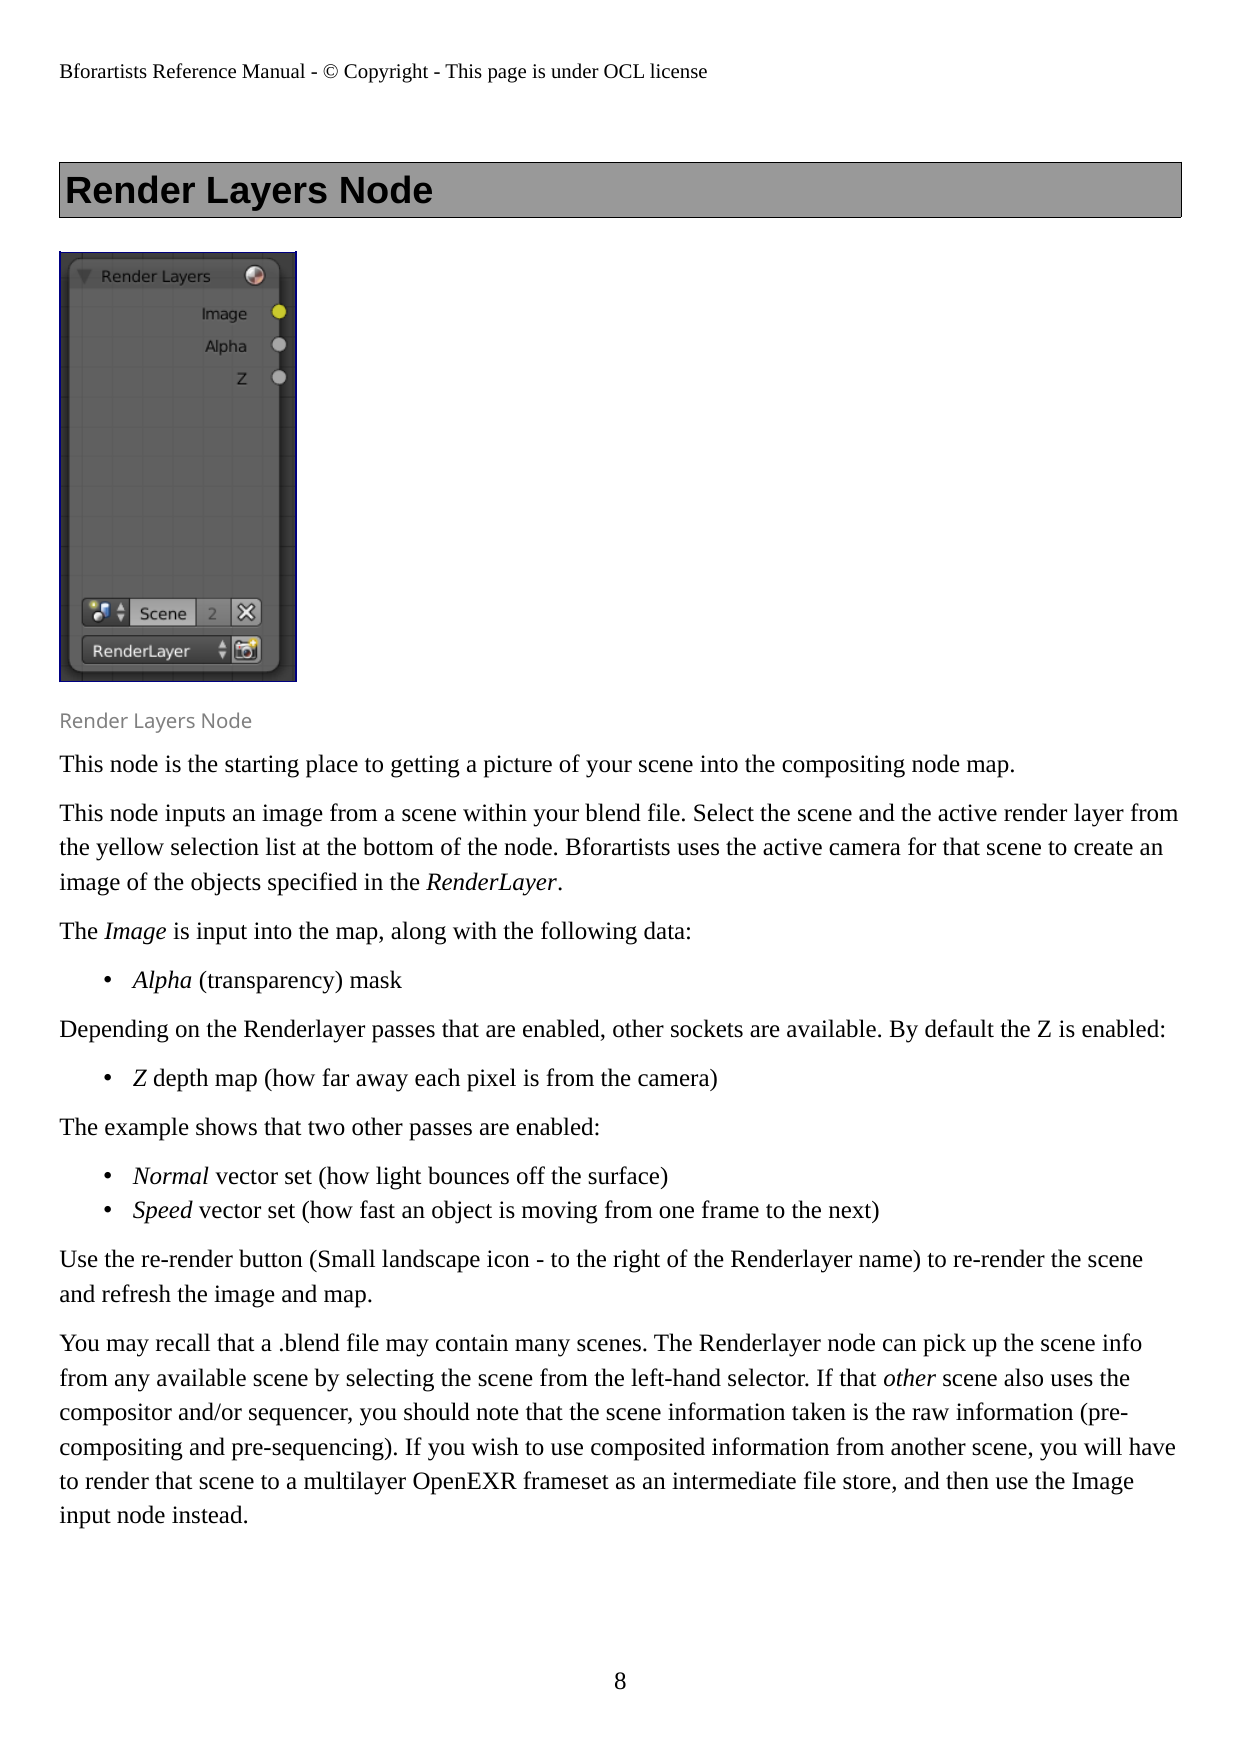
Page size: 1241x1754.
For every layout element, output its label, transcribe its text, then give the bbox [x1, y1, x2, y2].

text This node inputs an image from a scene within your blend file. Select the scene and the active render layer from the yellow selection list at the bottom of the node. Bforartists uses the active camera for that scene to create an image of the objects specified in the RenderLayer. [59, 798, 1181, 895]
text Use the re-render button (Small landscape icon - to the right of the Renderlayer name) to re-render the scene and refresh the image and map. [59, 1244, 1181, 1308]
text Depending on the Renderlayer passes that are enabled, other sockets are available. By default the Z is enabled: [59, 1014, 1181, 1043]
text The Image is input into the map, along with the following data: [59, 916, 1181, 944]
text The example shows that two other passes are enabled: [59, 1112, 1181, 1141]
list Alpha (transparency) mask [103, 965, 1181, 993]
table_header Render Layers Node [60, 163, 1181, 217]
list Speed vector set (how fast an object is moving from one frame to the next) [103, 1196, 1181, 1224]
picture [61, 253, 295, 681]
list Z depth map (how far away each pixel is from the camera) [103, 1063, 1181, 1092]
text This node is the starting place to getting a picture of your scene into the compositing node map. [59, 749, 1181, 777]
text Render Layers Node [59, 703, 1181, 734]
text You may recall that a .blend file may contain many scenes. The Renderlayer node can pick up the scene info from any available scene by selecting the scene from the left-hand selector. If that other scene also uses the compositor and/or sequencer, you should note that the scene information taken is the raw information (pre-compositing and pre-sequencing). If you wish to use composited information from another scene, you will have to render that scene to a multilayer OpenEXR frameset as an intermediate file store, and then use the Image input node instead. [59, 1328, 1181, 1529]
list Normal vector set (how light bounces off the surface) [103, 1161, 1181, 1190]
